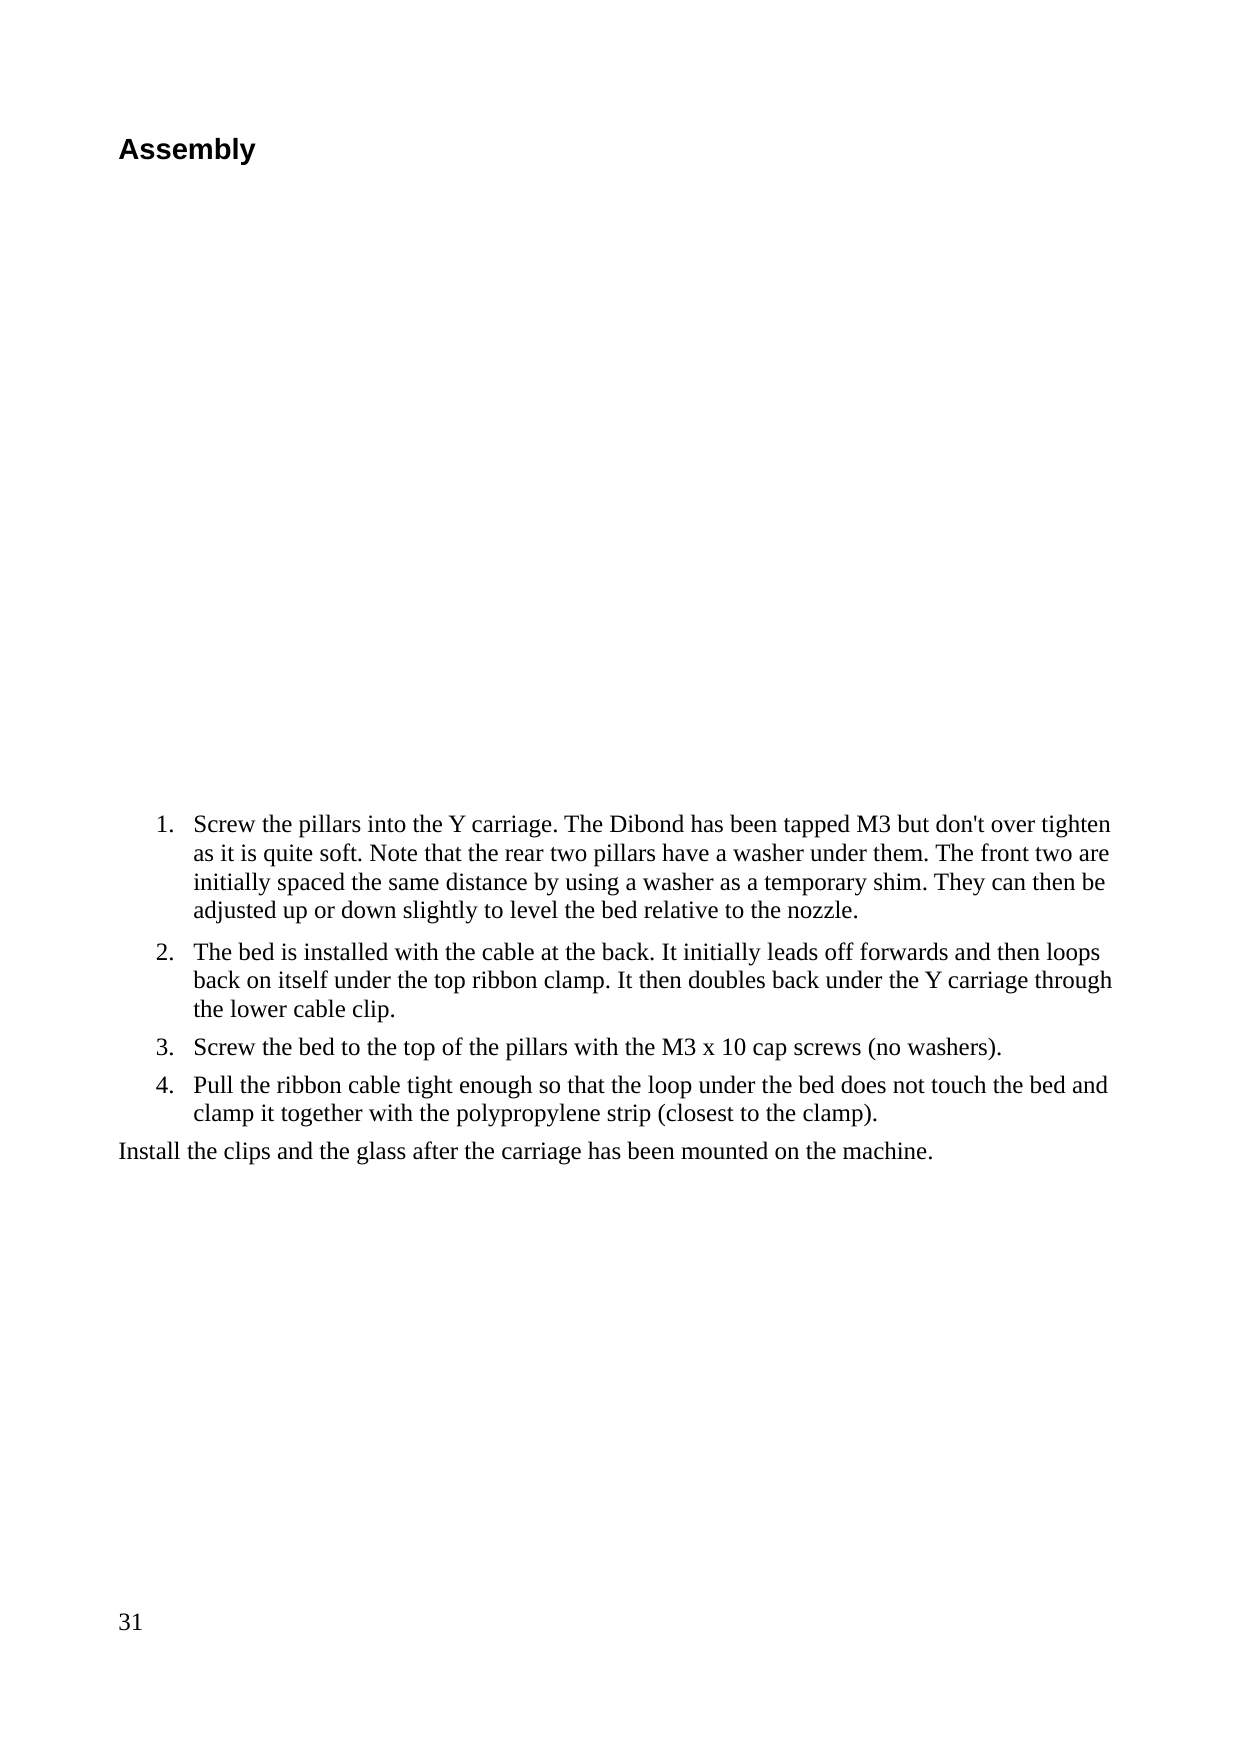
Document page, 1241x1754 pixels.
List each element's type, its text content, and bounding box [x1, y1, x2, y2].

list Pull the ribbon cable tight enough so that the loop under the bed does not touch the bed and clamp it together with the polypropylene strip (closest to the clamp). [156, 1070, 1122, 1127]
text Install the clips and the glass after the carriage has been mounted on the machine. [118, 1136, 1122, 1165]
subtitle Assembly [118, 132, 1122, 165]
list Screw the bed to the top of the pillars with the M3 x 10 cap screws (no washers). [156, 1032, 1122, 1061]
list Screw the pillars into the Y carriage. The Dibond has been tapped M3 but don't over tighten as it is quite soft. Note that the rear two pillars have a washer under them. The front two are initially spaced the same distance by using a washer as a temporary shim. They can then be adjusted up or down slightly to level the bed relative to the nozzle. [156, 809, 1122, 924]
list The bed is installed with the cable at the back. It initially leads off forwards and then loops back on itself under the top ribbon clamp. It then doubles back under the Y carriage through the lower cable clip. [156, 937, 1122, 1023]
